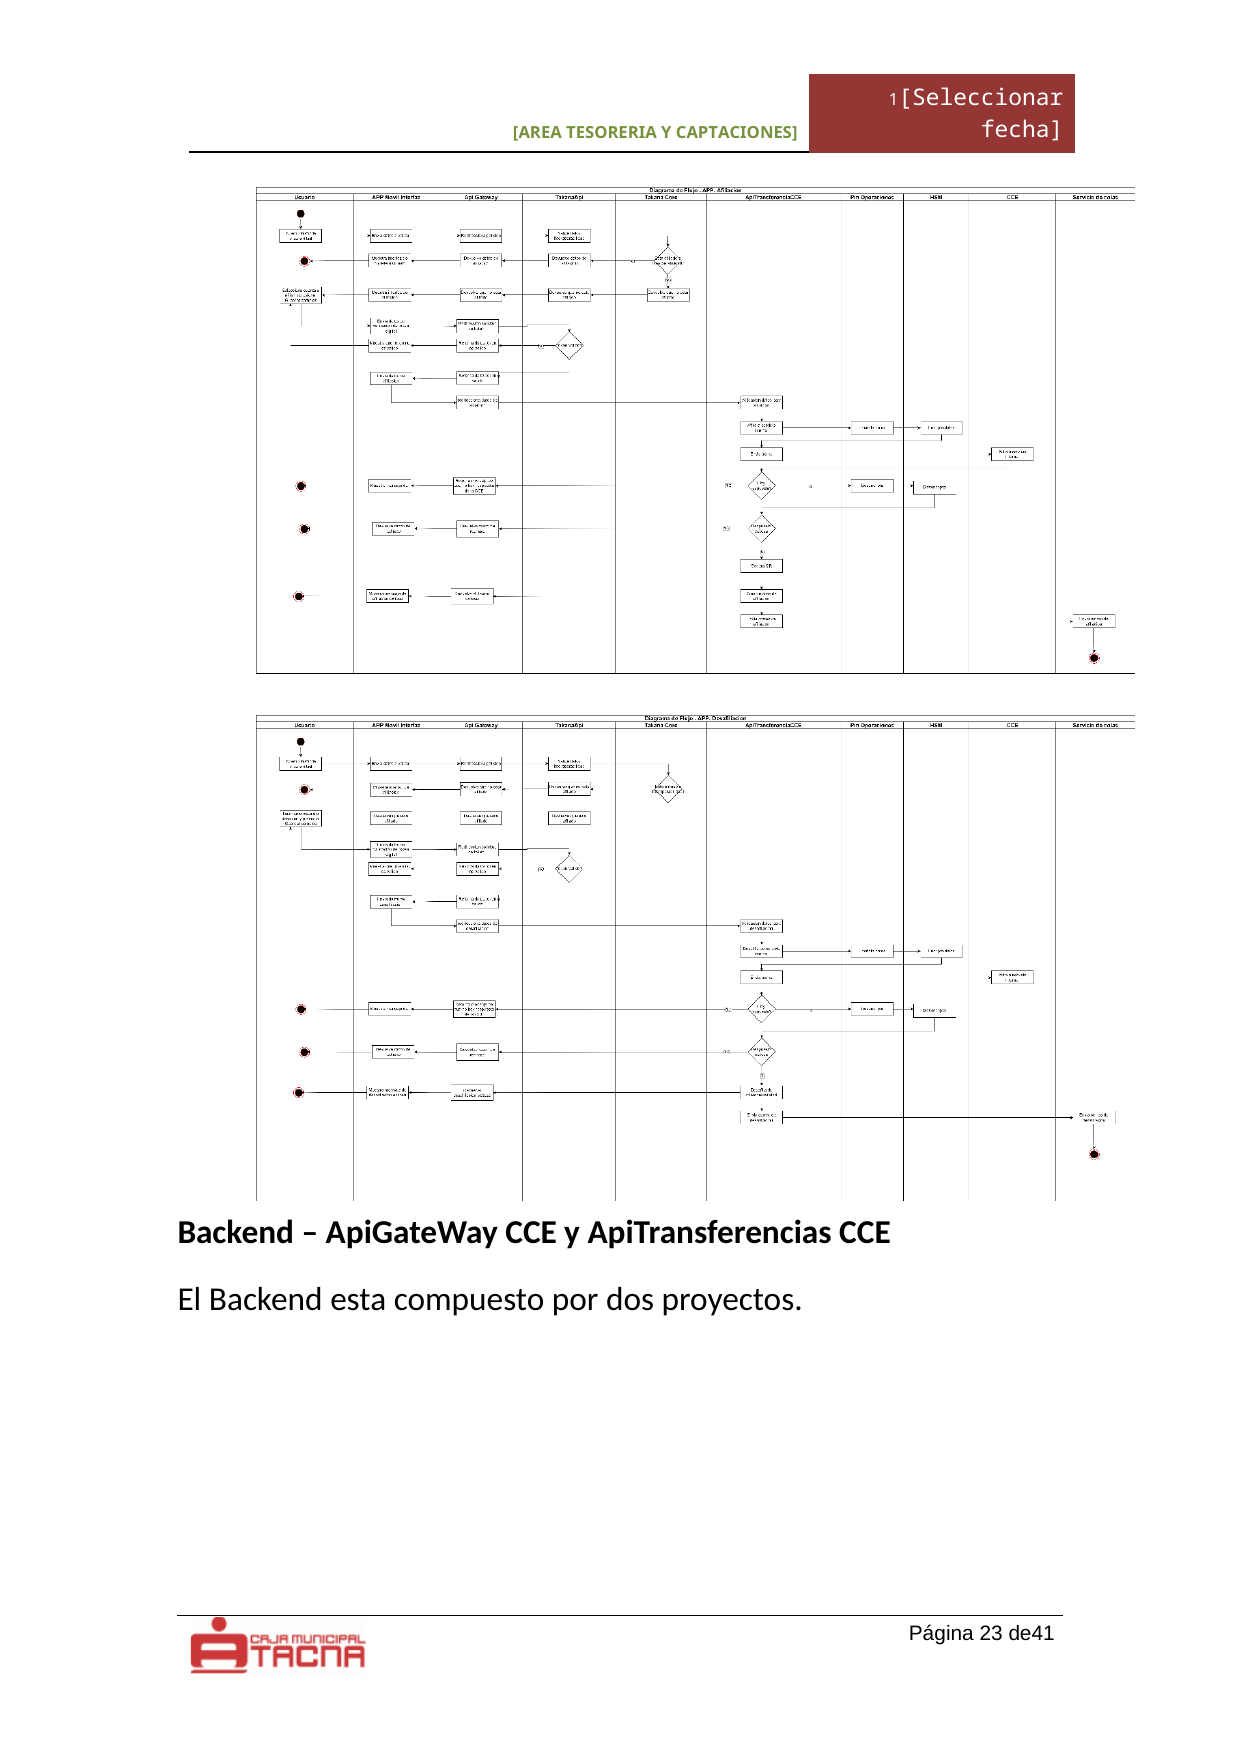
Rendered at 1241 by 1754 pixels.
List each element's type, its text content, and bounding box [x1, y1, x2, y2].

subtitle El Backend esta compuesto por dos proyectos. [177, 1278, 1063, 1318]
subtitle Backend – ApiGateWay CCE y ApiTransferencias CCE [177, 1211, 1063, 1252]
